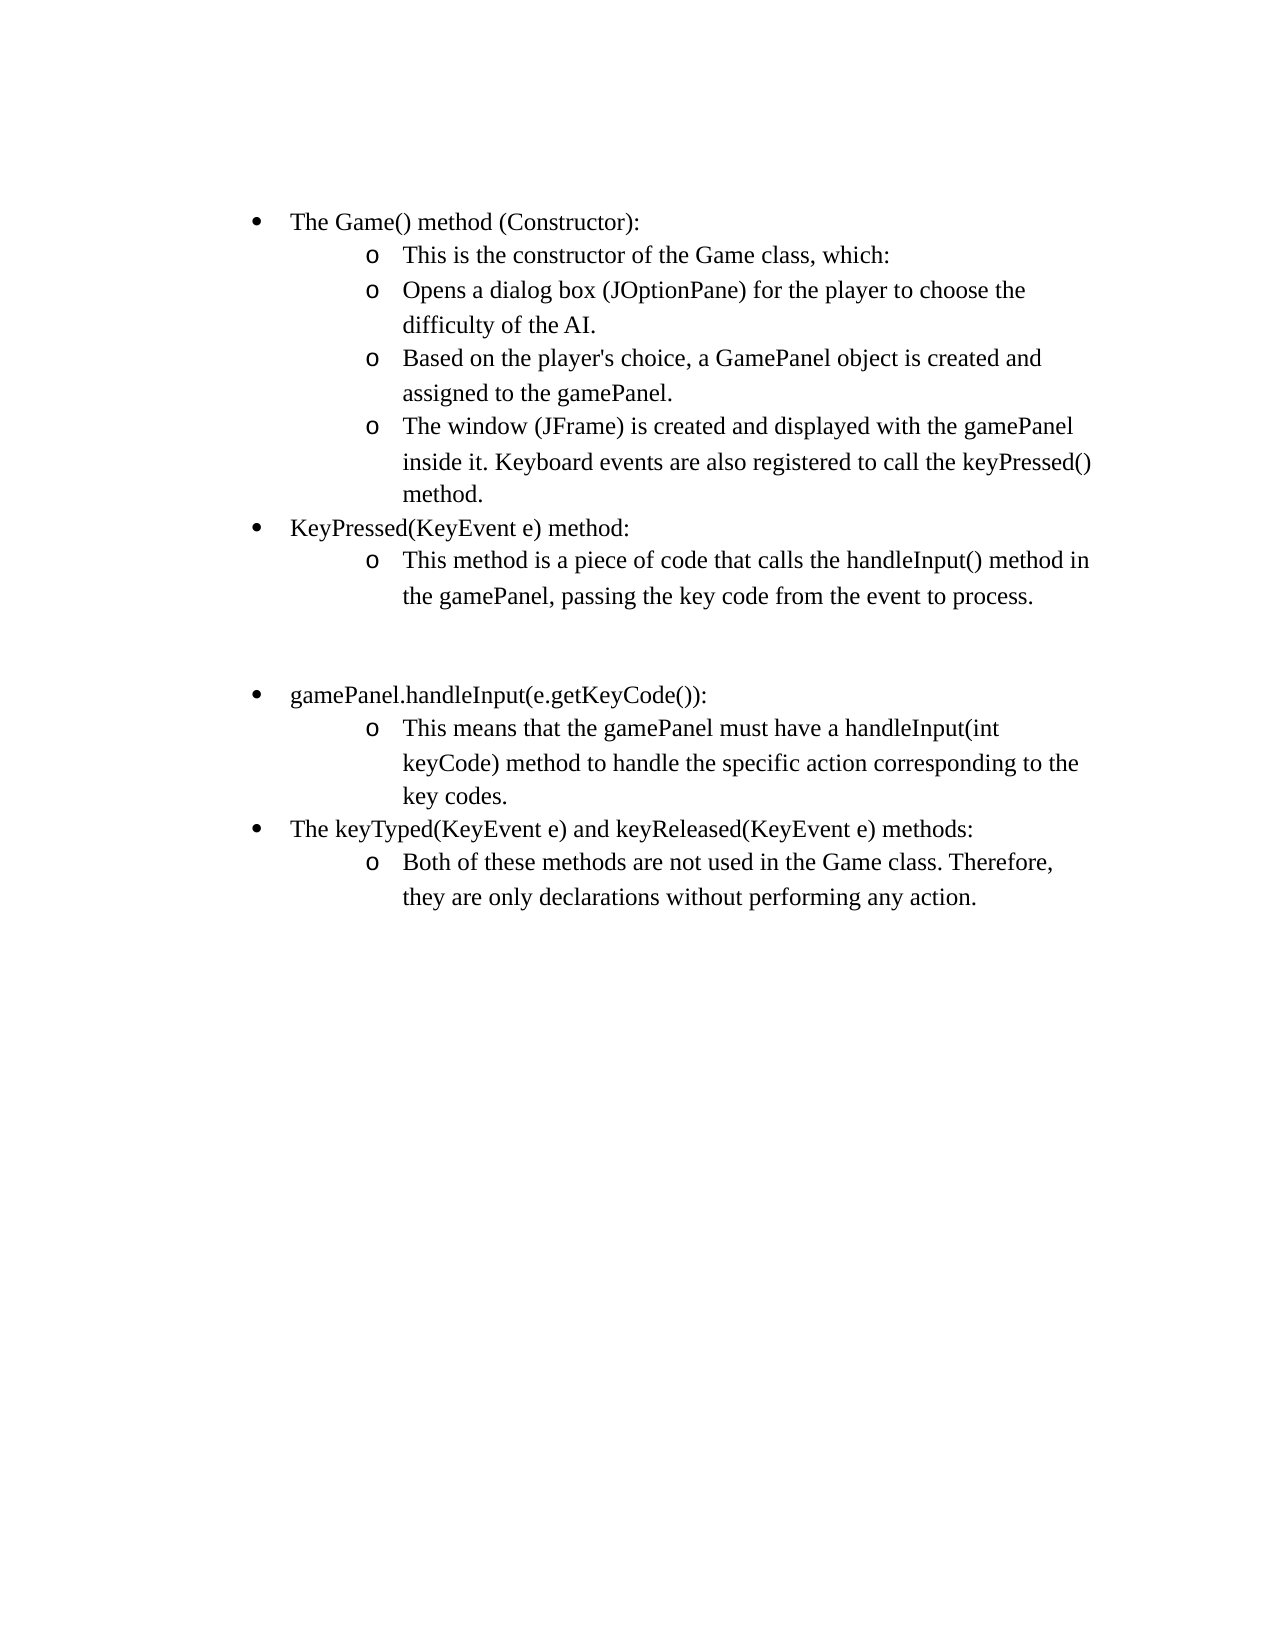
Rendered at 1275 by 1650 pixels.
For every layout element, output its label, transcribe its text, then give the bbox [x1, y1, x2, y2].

list gamePanel.handleInput(e.getKeyCode()): [252, 680, 1098, 709]
list This is the constructor of the Game class, which: [365, 240, 1098, 271]
list This means that the gamePanel must have a handleInput(int keyCode) method to handle the specific action corresponding to the key codes. [365, 713, 1098, 810]
list KeyPressed(KeyEvent e) method: [252, 513, 1098, 541]
list Based on the player's choice, a GamePanel object is created and assigned to the gamePanel. [365, 343, 1098, 407]
list The keyTyped(KeyEvent e) and keyReleased(KeyEvent e) methods: [252, 814, 1098, 843]
list The window (JFrame) is created and displayed with the gamePanel inside it. Keyboard events are also registered to call the keyPressed() method. [365, 411, 1098, 508]
list This method is a piece of code that calls the handleInput() method in the gamePanel, passing the key code from the event to process. [365, 546, 1098, 609]
list The Game() method (Constructor): [252, 207, 1098, 236]
list Opens a dialog box (JOptionPane) for the player to choose the difficulty of the AI. [365, 275, 1098, 339]
list Both of these methods are not used in the Game class. Therefore, they are only declarations without performing any action. [365, 847, 1098, 911]
